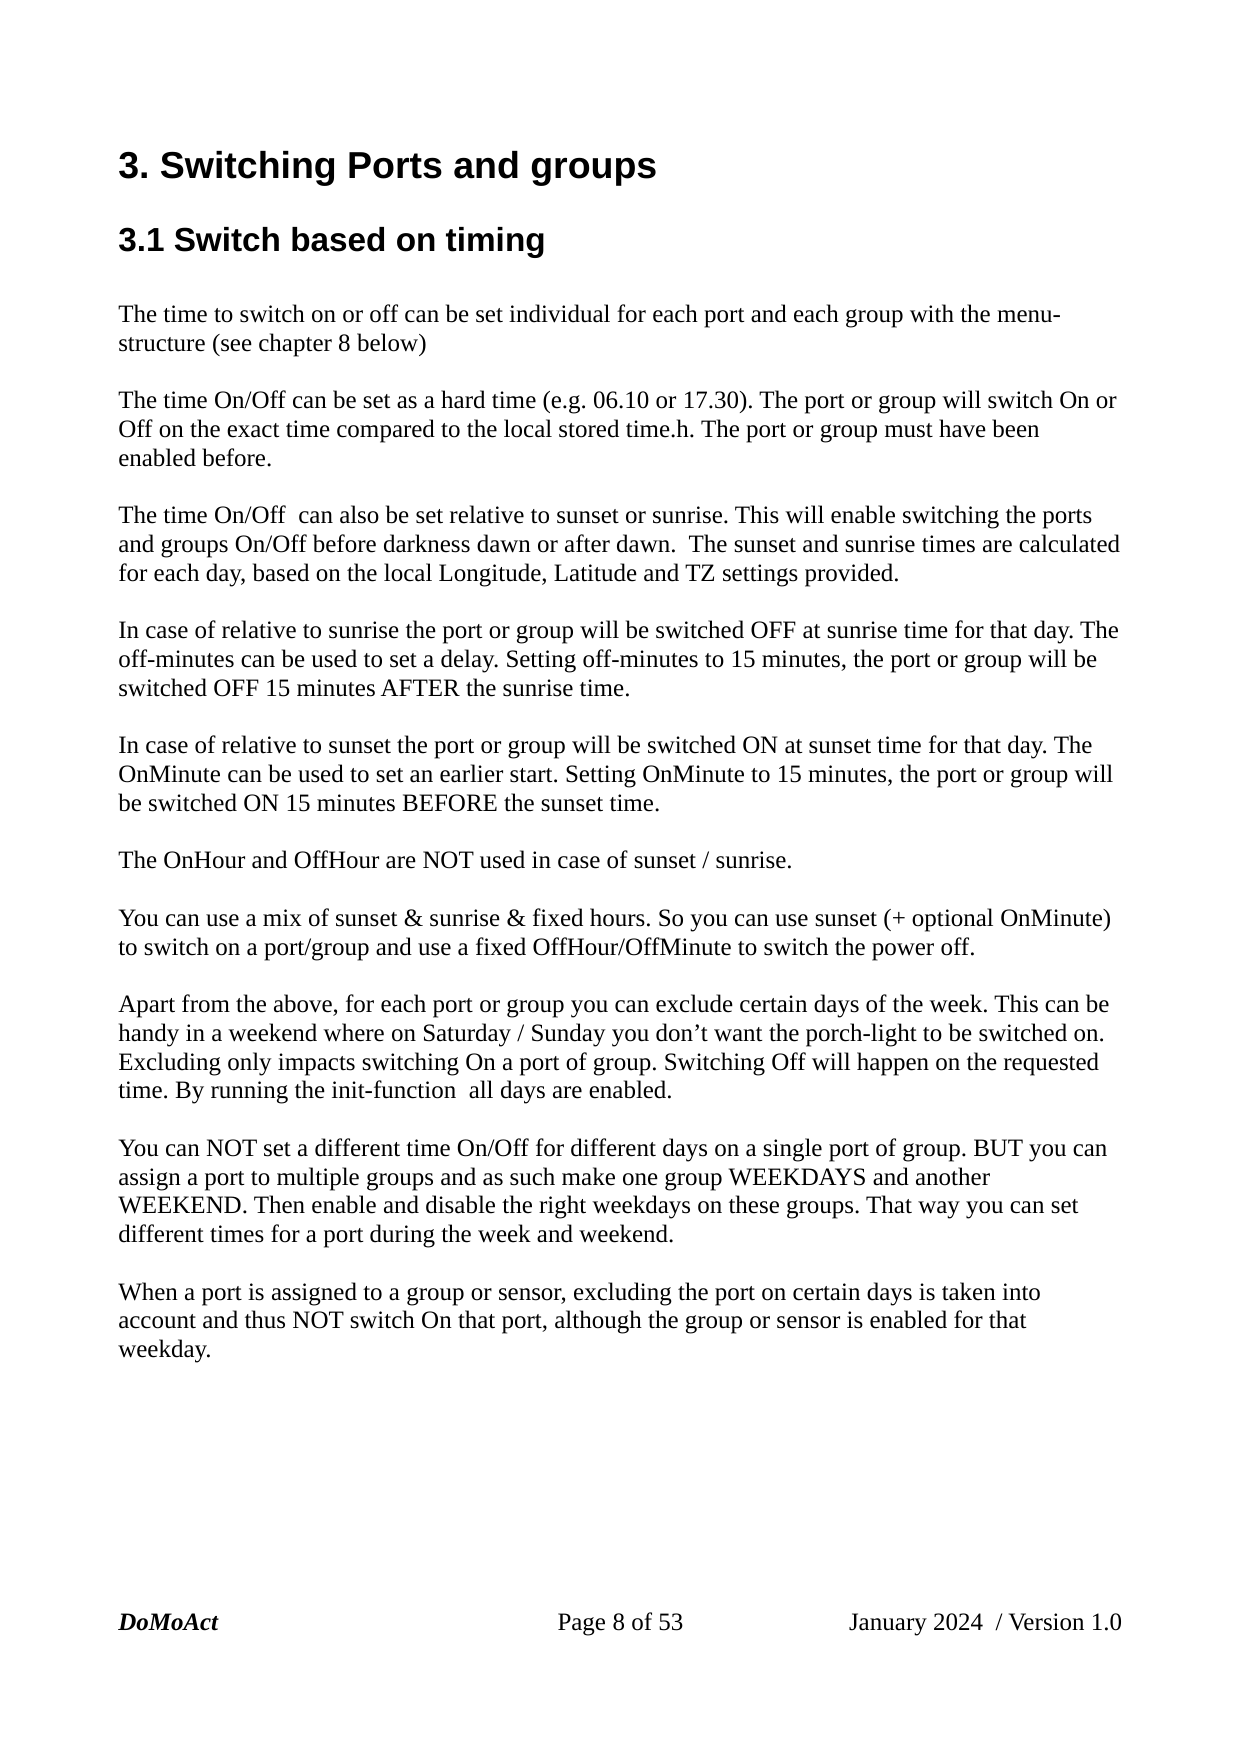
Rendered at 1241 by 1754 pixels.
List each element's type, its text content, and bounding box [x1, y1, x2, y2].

text You can NOT set a different time On/Off for different days on a single port of group. BUT you can assign a port to multiple groups and as such make one group WEEKDAYS and another WEEKEND. Then enable and disable the right weekdays on these groups. That way you can set different times for a port during the week and weekend. [118, 1133, 1122, 1248]
subtitle 3. Switching Ports and groups [118, 143, 1122, 186]
text The time On/Off can be set as a hard time (e.g. 06.10 or 17.30). The port or group will switch On or Off on the exact time compared to the local stored time.h. The port or group must have been enabled before. [118, 386, 1122, 472]
text Apart from the above, for each port or group you can exclude certain days of the week. This can be handy in a weekend where on Saturday / Sunday you don’t want the porch-light to be switched on. Excluding only impacts switching On a port of group. Switching Off will happen on the requested time. By running the init-function all days are enabled. [118, 989, 1122, 1104]
subtitle 3.1 Switch based on timing [118, 219, 1122, 258]
text You can use a mix of sunset & sunrise & fixed hours. So you can use sunset (+ optional OnMinute) to switch on a port/group and use a fixed OffHour/OffMinute to switch the power off. [118, 903, 1122, 961]
text When a port is assigned to a group or sensor, excluding the port on certain days is taken into account and thus NOT switch On that port, although the group or sensor is enabled for that weekday. [118, 1277, 1122, 1363]
text The time to switch on or off can be set individual for each port and each group with the menu-structure (see chapter 8 below) [118, 299, 1122, 357]
text In case of relative to sunrise the port or group will be switched OFF at sunrise time for that day. The off-minutes can be used to set a delay. Setting off-minutes to 15 minutes, the port or group will be switched OFF 15 minutes AFTER the sunrise time. [118, 616, 1122, 702]
text The OnHour and OffHour are NOT used in case of sunset / sunrise. [118, 846, 1122, 874]
text In case of relative to sunset the port or group will be switched ON at sunset time for that day. The OnMinute can be used to set an earlier start. Setting OnMinute to 15 minutes, the port or group will be switched ON 15 minutes BEFORE the sunset time. [118, 731, 1122, 817]
text The time On/Off can also be set relative to sunset or sunrise. This will enable switching the ports and groups On/Off before darkness dawn or after dawn. The sunset and sunrise times are calculated for each day, based on the local Longitude, Latitude and TZ settings provided. [118, 501, 1122, 587]
